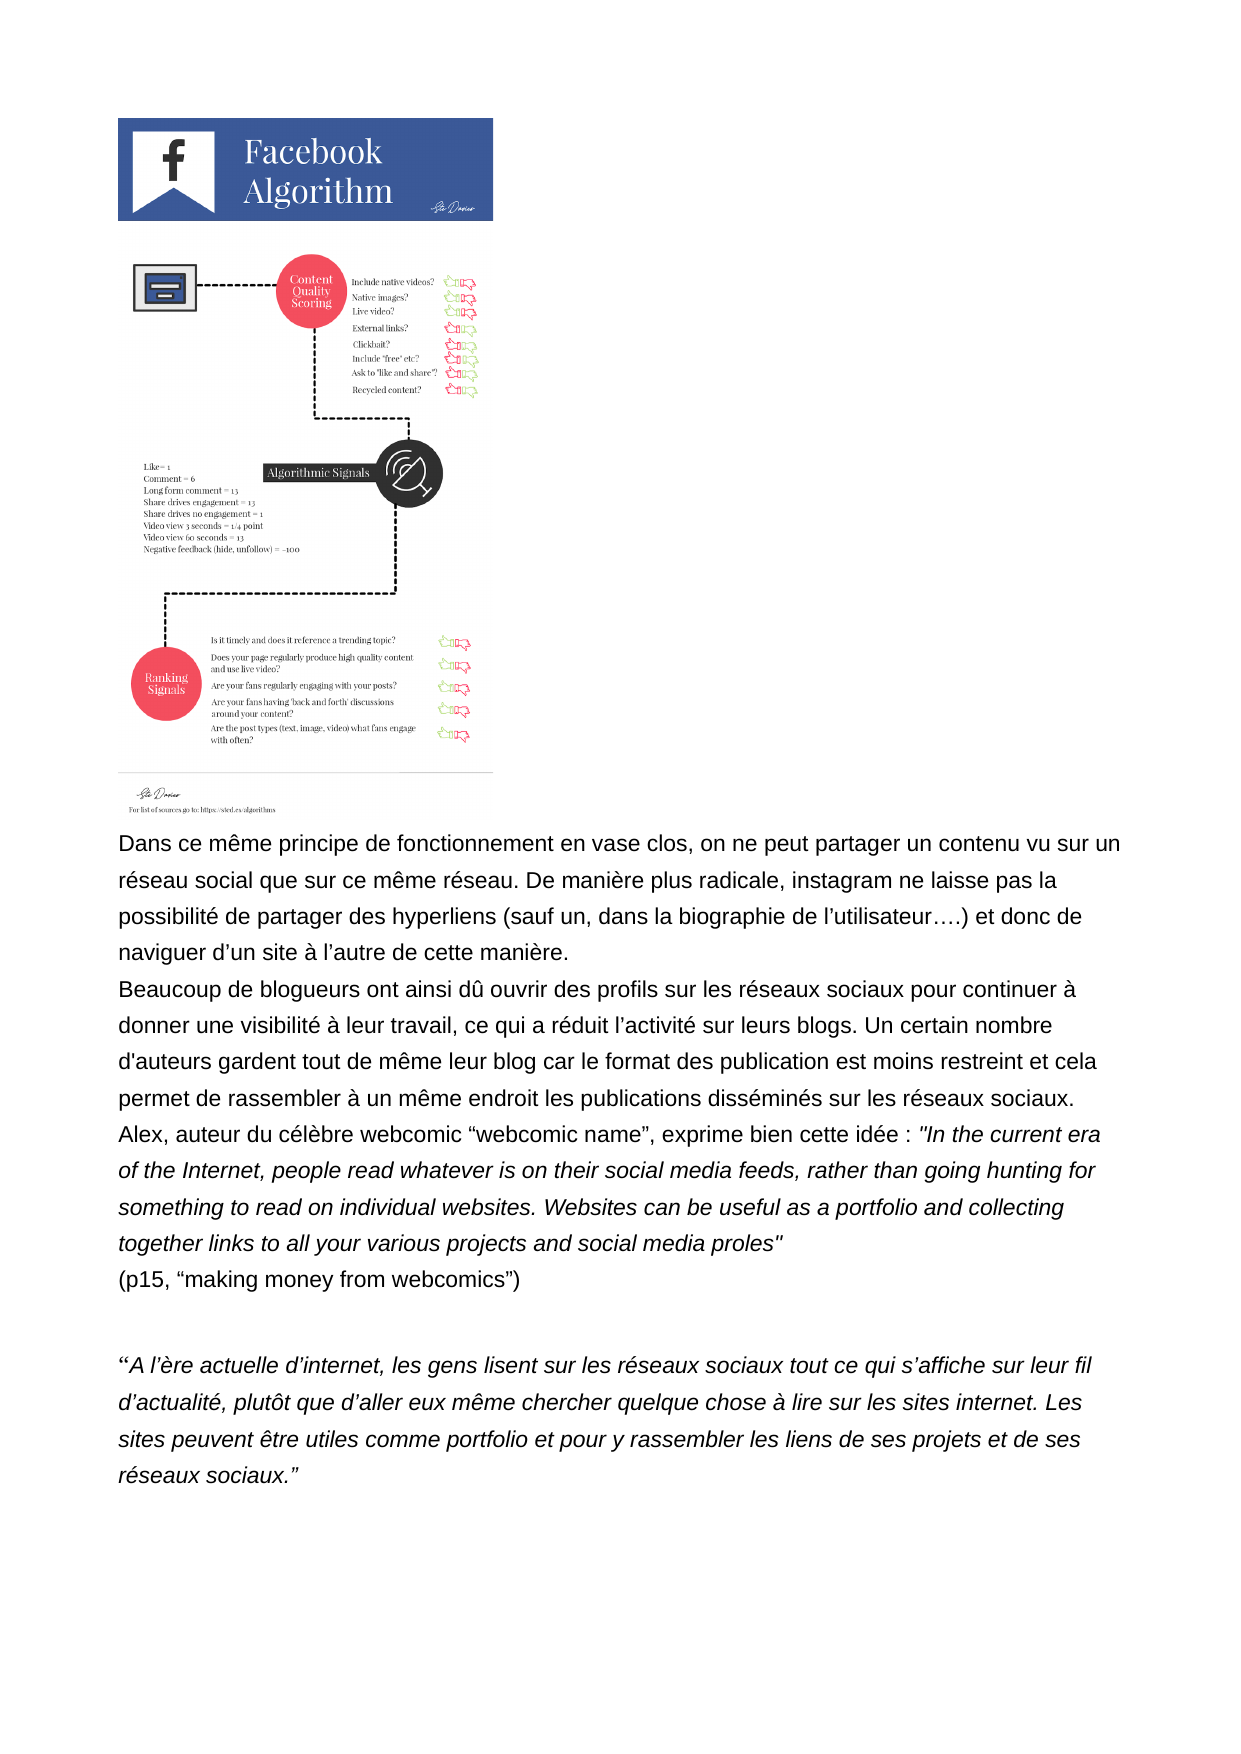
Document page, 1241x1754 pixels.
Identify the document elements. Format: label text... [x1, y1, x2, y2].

text Alex, auteur du célèbre webcomic “webcomic name”, exprime bien cette idée : "In the current era of the Internet, people read whatever is on their social media feeds, rather than going hunting for something to read on individual websites. Websites can be useful as a portfolio and collecting together links to all your various projects and social media proles" [118, 1121, 1122, 1256]
text Beaucoup de blogueurs ont ainsi dû ouvrir des profils sur les réseaux sociaux pour continuer à donner une visibilité à leur travail, ce qui a réduit l’activité sur leurs blogs. Un certain nombre d'auteurs gardent tout de même leur blog car le format des publication est moins restreint et cela permet de rassembler à un même endroit les publications disséminés sur les réseaux sociaux. [118, 976, 1122, 1111]
text (p15, “making money from webcomics”) [118, 1266, 1122, 1293]
picture [118, 118, 494, 820]
text “A l’ère actuelle d’internet, les gens lisent sur les réseaux sociaux tout ce qui s’affiche sur leur fil d’actualité, plutôt que d’aller eux même chercher quelque chose à lire sur les sites internet. Les sites peuvent être utiles comme portfolio et pour y rassembler les liens de ses projets et de ses réseaux sociaux.” [118, 1350, 1122, 1488]
text Dans ce même principe de fonctionnement en vase clos, on ne peut partager un contenu vu sur un réseau social que sur ce même réseau. De manière plus radicale, instagram ne laisse pas la possibilité de partager des hyperliens (sauf un, dans la biographie de l’utilisateur….) et donc de naviguer d’un site à l’autre de cette manière. [118, 830, 1122, 966]
